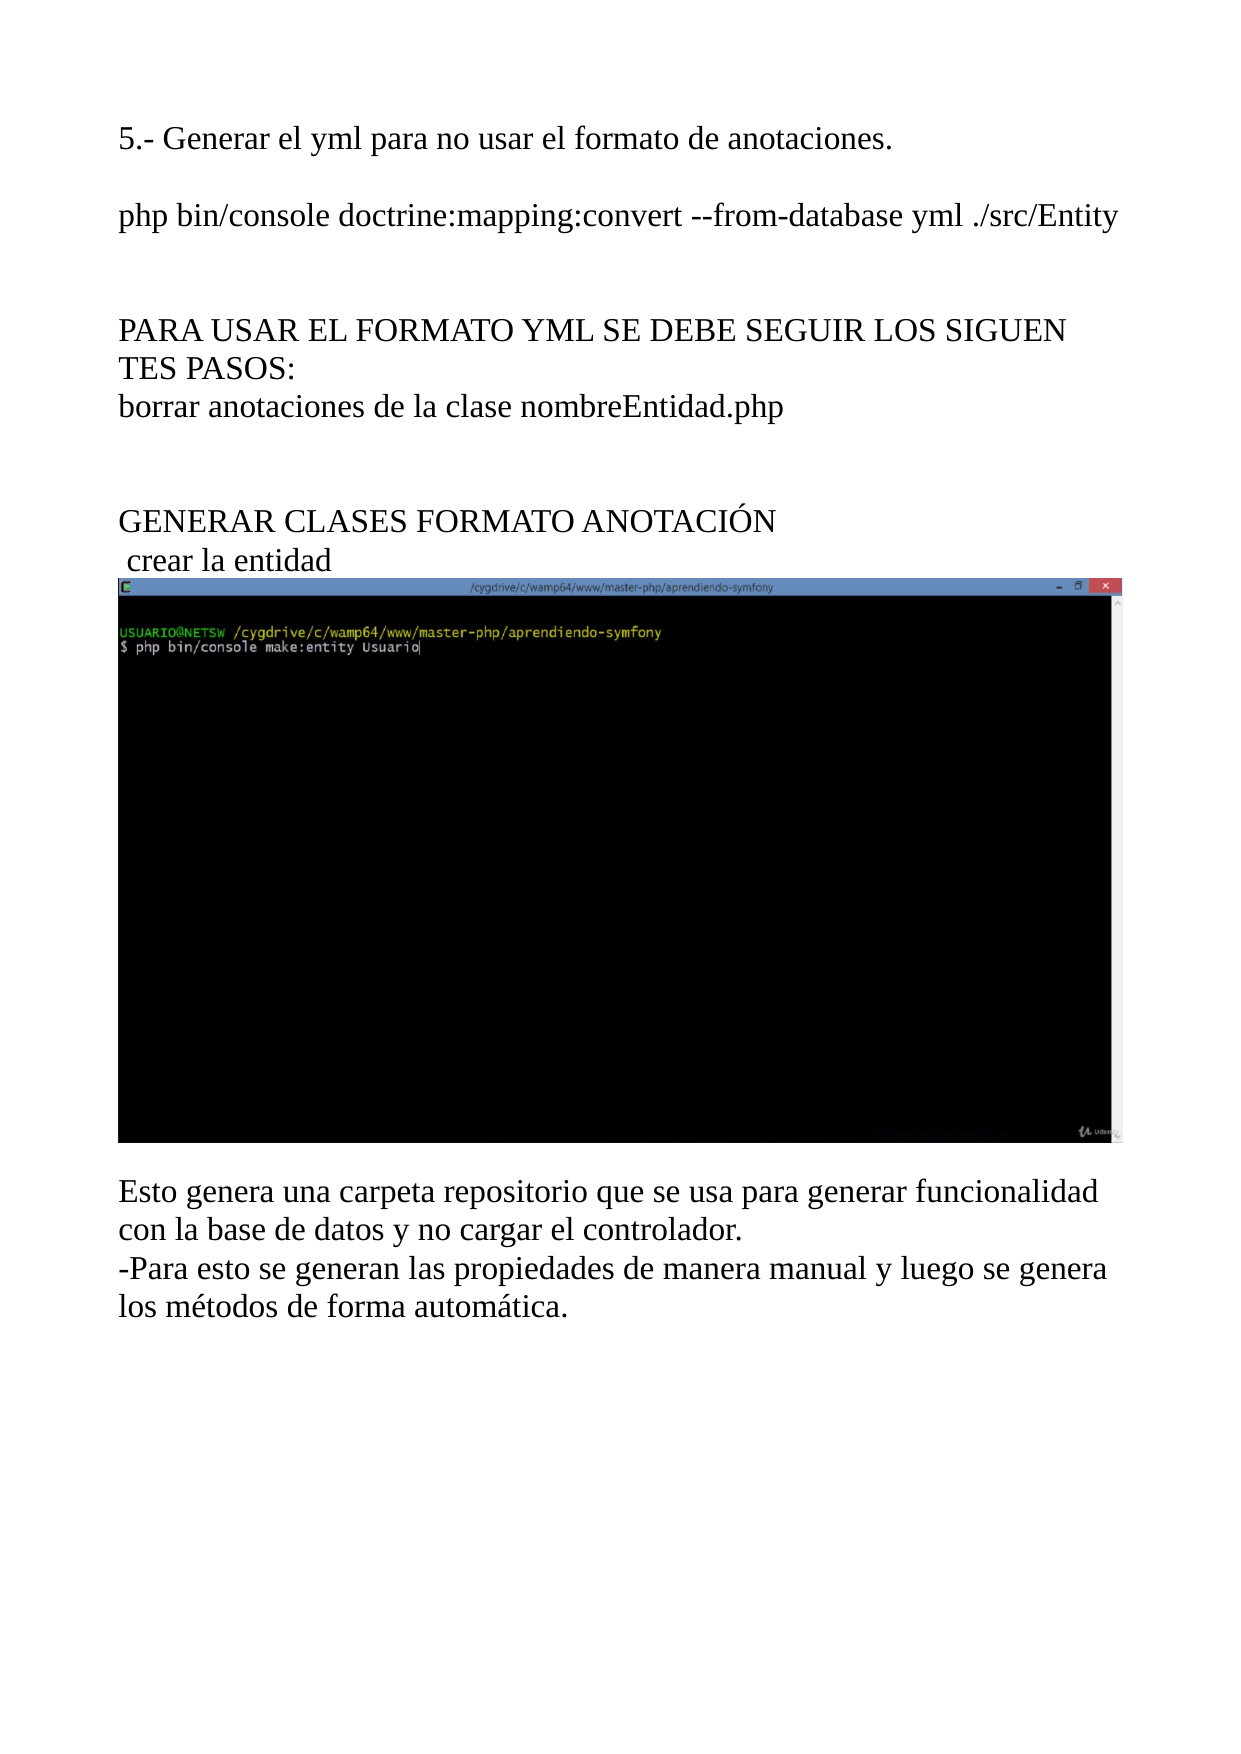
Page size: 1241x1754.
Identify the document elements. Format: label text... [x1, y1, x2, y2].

text Esto genera una carpeta repositorio que se usa para generar funcionalidad con la base de datos y no cargar el controlador. [118, 1171, 1122, 1248]
text GENERAR CLASES FORMATO ANOTACIÓN [118, 501, 1122, 540]
text crear la entidad [118, 540, 1122, 578]
text -Para esto se generan las propiedades de manera manual y luego se genera los métodos de forma automática. [118, 1248, 1122, 1324]
text borrar anotaciones de la clase nombreEntidad.php [118, 386, 1122, 425]
text php bin/console doctrine:mapping:convert --from-database yml ./src/Entity [118, 195, 1122, 233]
text PARA USAR EL FORMATO YML SE DEBE SEGUIR LOS SIGUEN TES PASOS: [118, 310, 1122, 386]
text 5.- Generar el yml para no usar el formato de anotaciones. [118, 118, 1122, 156]
